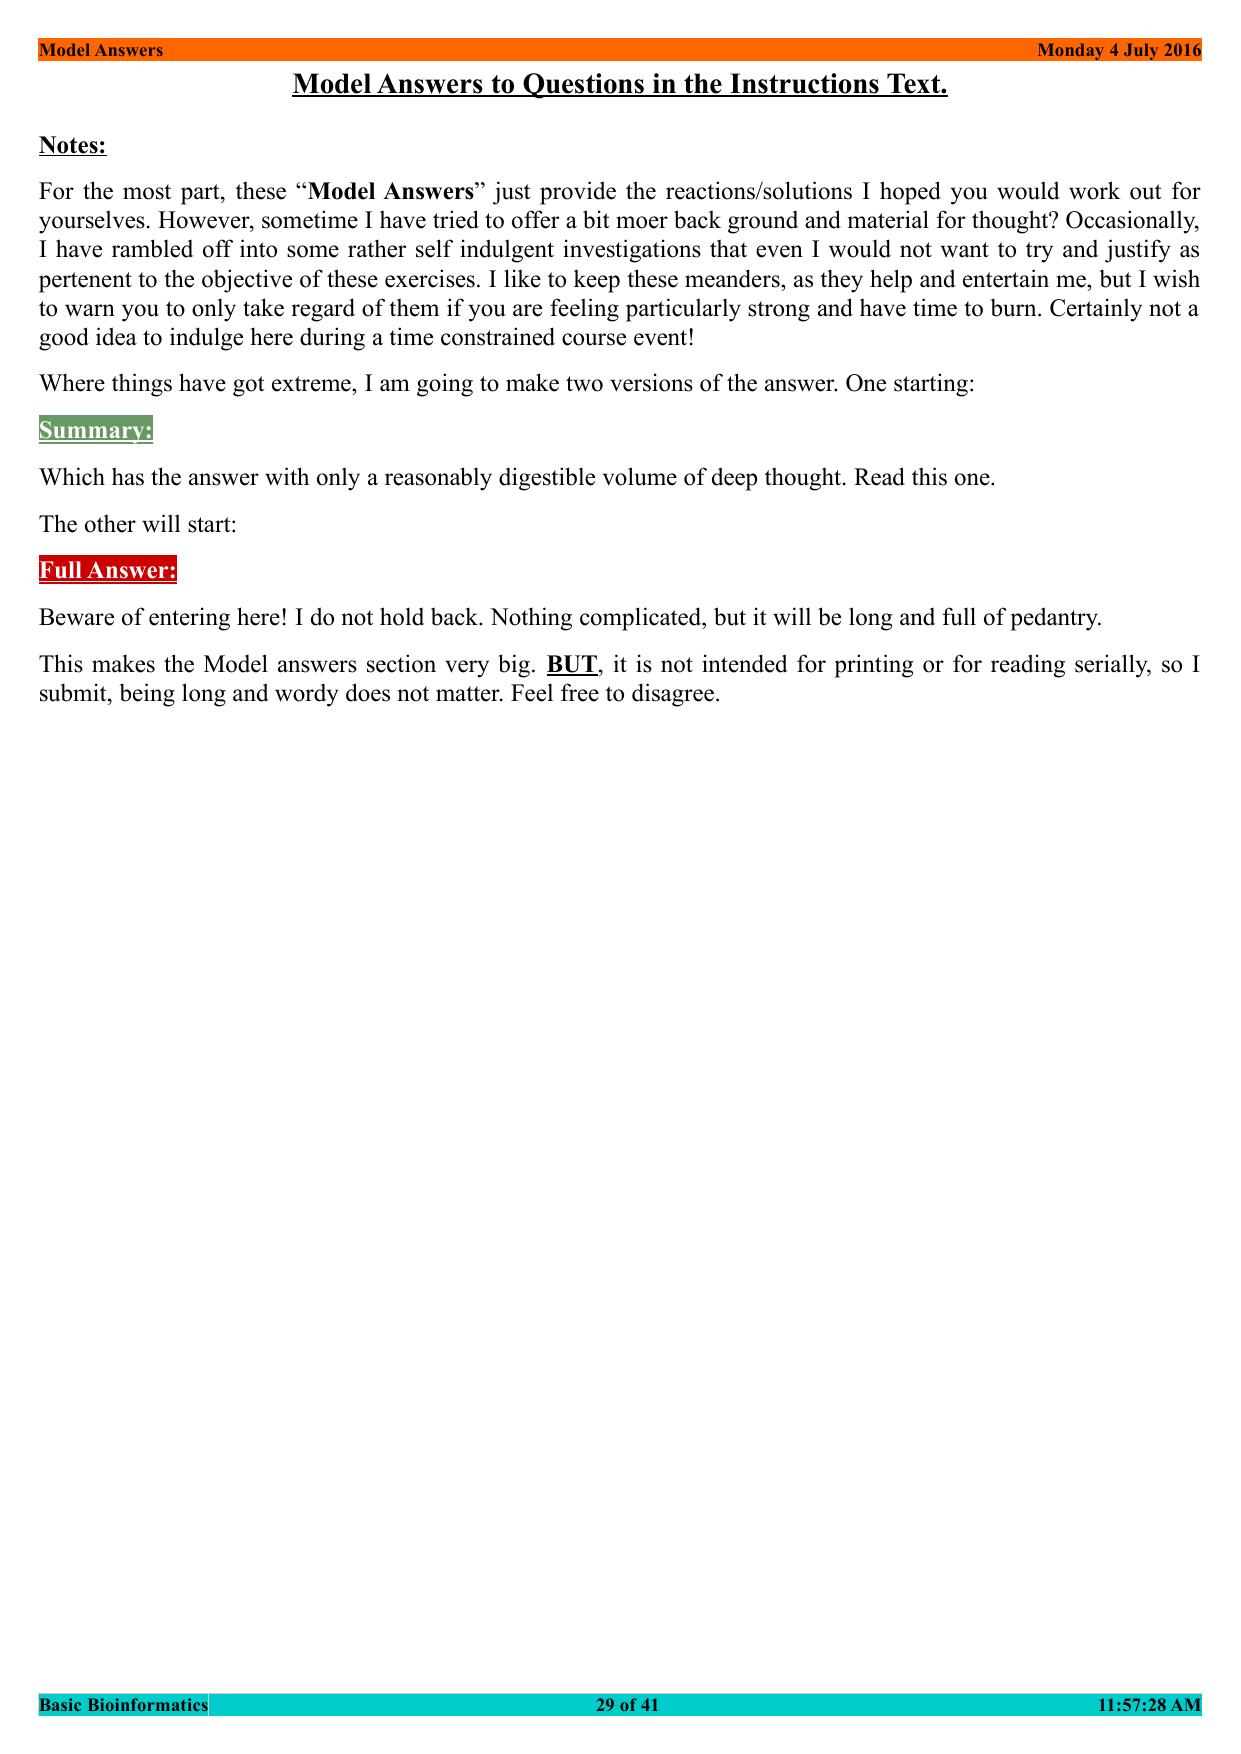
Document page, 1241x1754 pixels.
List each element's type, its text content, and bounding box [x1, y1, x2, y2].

text Where things have got extreme, I am going to make two versions of the answer. One starting: [38, 368, 1202, 397]
text The other will start: [38, 509, 1202, 538]
text Full Answer: [38, 555, 1202, 584]
text Which has the answer with only a reasonably digestible volume of deep thought. Read this one. [38, 462, 1202, 491]
text For the most part, these “Model Answers” just provide the reactions/solutions I hoped you would work out for yourselves. However, sometime I have tried to offer a bit moer back ground and material for thought? Occasionally, I have rambled off into some rather self indulgent investigations that even I would not want to try and justify as pertenent to the objective of these exercises. I like to keep these meanders, as they help and entertain me, but I wish to warn you to only take regard of them if you are feeling particularly strong and have time to burn. Certainly not a good idea to indulge here during a time constrained course event! [38, 176, 1202, 351]
text Model Answers to Questions in the Instructions Text. [38, 66, 1202, 100]
text Summary: [38, 415, 1202, 444]
text This makes the Model answers section very big. BUT, it is not intended for printing or for reading serially, so I submit, being long and wordy does not matter. Feel free to disagree. [38, 649, 1202, 707]
text Beware of entering here! I do not hold back. Nothing complicated, but it will be long and full of pedantry. [38, 602, 1202, 631]
text Notes: [38, 129, 1202, 158]
